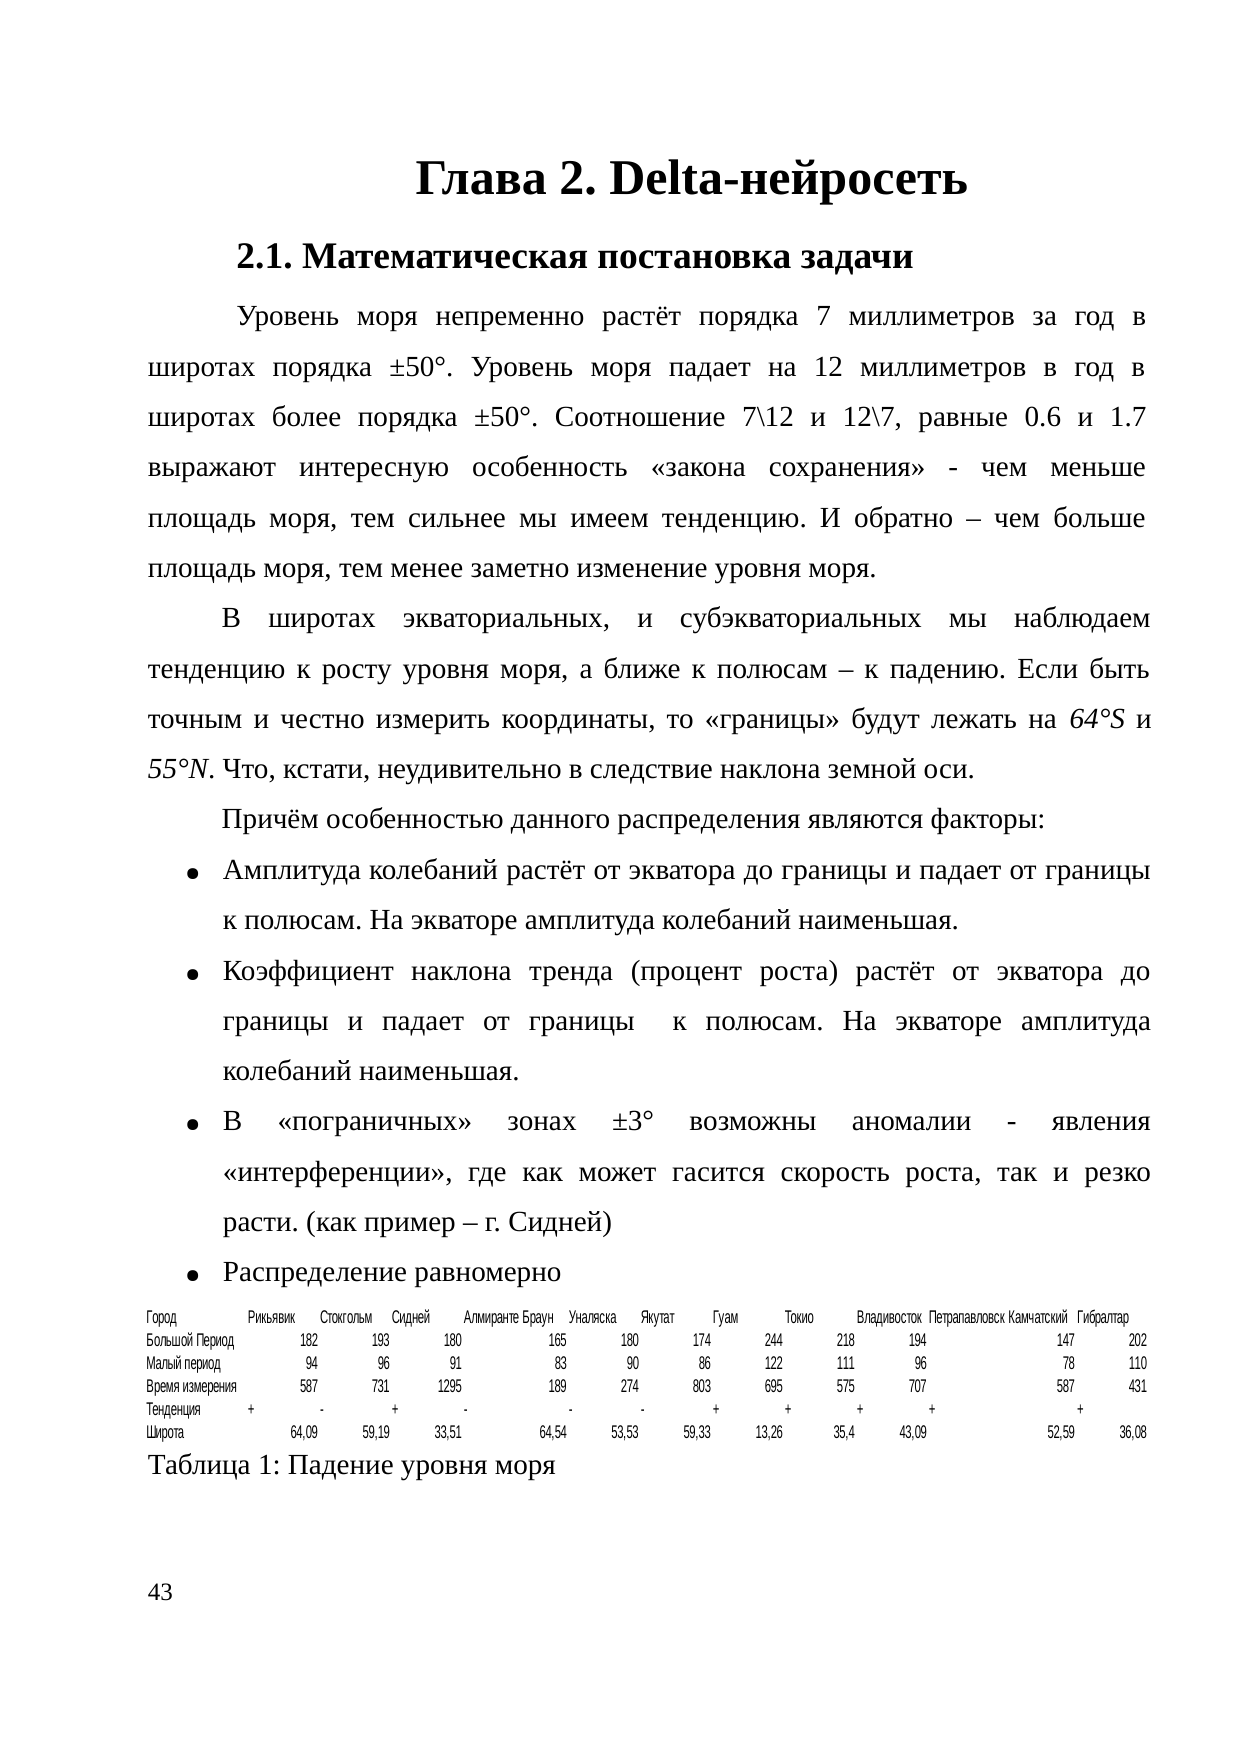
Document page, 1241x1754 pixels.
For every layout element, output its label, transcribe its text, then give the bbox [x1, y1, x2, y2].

text В широтах экваториальных, и субэкваториальных мы наблюдаем тенденцию к росту уровня моря, а ближе к полюсам – к падению. Если быть точным и честно измерить координаты, то «границы» будут лежать на 64°S и 55°N. Что, кстати, неудивительно в следствие наклона земной оси. [148, 600, 1152, 785]
list Коэффициент наклона тренда (процент роста) растёт от экватора до границы и падает от границы к полюсам. На экваторе амплитуда колебаний наименьшая. [185, 953, 1152, 1087]
text 2.1. Математическая постановка задачи [148, 234, 1147, 277]
text Глава 2. Delta-нейросеть [148, 148, 1147, 205]
text Уровень моря непременно растёт порядка 7 миллиметров за год в широтах порядка ±50°. Уровень моря падает на 12 миллиметров в год в широтах более порядка ±50°. Соотношение 7\12 и 12\7, равные 0.6 и 1.7 выражают интересную особенность «закона сохранения» - чем меньше площадь моря, тем сильнее мы имеем тенденцию. И обратно – чем больше площадь моря, тем менее заметно изменение уровня моря. [148, 298, 1147, 584]
list Распределение равномерно [185, 1254, 1152, 1288]
text Причём особенностью данного распределения являются факторы: [148, 802, 1152, 835]
list Амплитуда колебаний растёт от экватора до границы и падает от границы к полюсам. На экваторе амплитуда колебаний наименьшая. [185, 852, 1152, 936]
list В «пограничных» зонах ±3° возможны аномалии - явления «интерференции», где как может гасится скорость роста, так и резко расти. (как пример – г. Сидней) [185, 1103, 1152, 1238]
text Таблица 1: Падение уровня моря [148, 1305, 1152, 1481]
